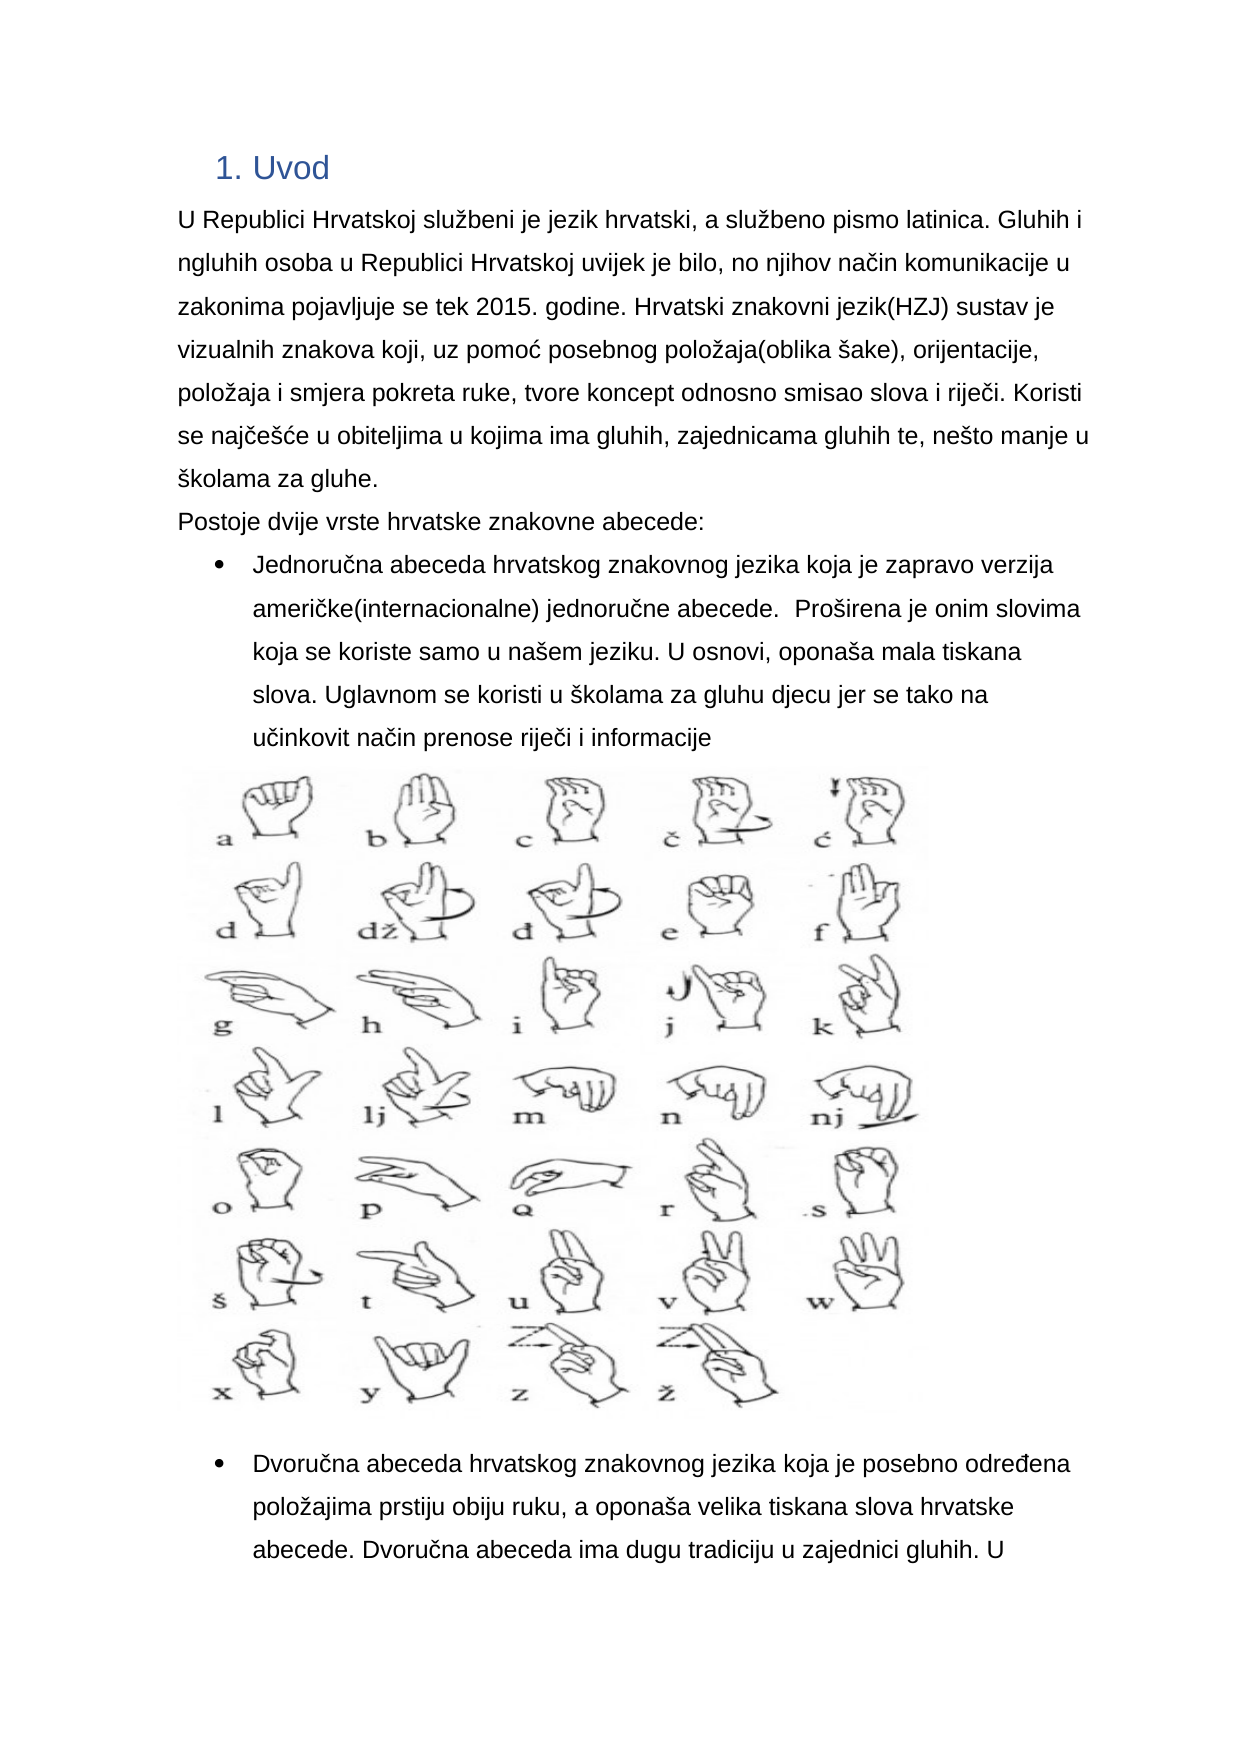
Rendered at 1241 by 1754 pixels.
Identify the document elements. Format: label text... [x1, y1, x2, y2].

text U Republici Hrvatskoj službeni je jezik hrvatski, a službeno pismo latinica. Gluhih i ngluhih osoba u Republici Hrvatskoj uvijek je bilo, no njihov način komunikacije u zakonima pojavljuje se tek 2015. godine. Hrvatski znakovni jezik(HZJ) sustav je vizualnih znakova koji, uz pomoć posebnog položaja(oblika šake), orijentacije, položaja i smjera pokreta ruke, tvore koncept odnosno smisao slova i riječi. Koristi se najčešće u obiteljima u kojima ima gluhih, zajednicama gluhih te, nešto manje u školama za gluhe. [177, 205, 1092, 493]
text Postoje dvije vrste hrvatske znakovne abecede: [177, 507, 1092, 536]
list Jednoručna abeceda hrvatskog znakovnog jezika koja je zapravo verzija američke(internacionalne) jednoručne abecede. Proširena je onim slovima koja se koriste samo u našem jeziku. U osnovi, oponaša mala tiskana slova. Uglavnom se koristi u školama za gluhu djecu jer se tako na učinkovit način prenose riječi i informacije [215, 550, 1092, 752]
subtitle Uvod [215, 148, 1092, 186]
picture [177, 766, 929, 1419]
list Dvoručna abeceda hrvatskog znakovnog jezika koja je posebno određena položajima prstiju obiju ruku, a oponaša velika tiskana slova hrvatske abecede. Dvoručna abeceda ima dugu tradiciju u zajednici gluhih. U [215, 1449, 1092, 1564]
